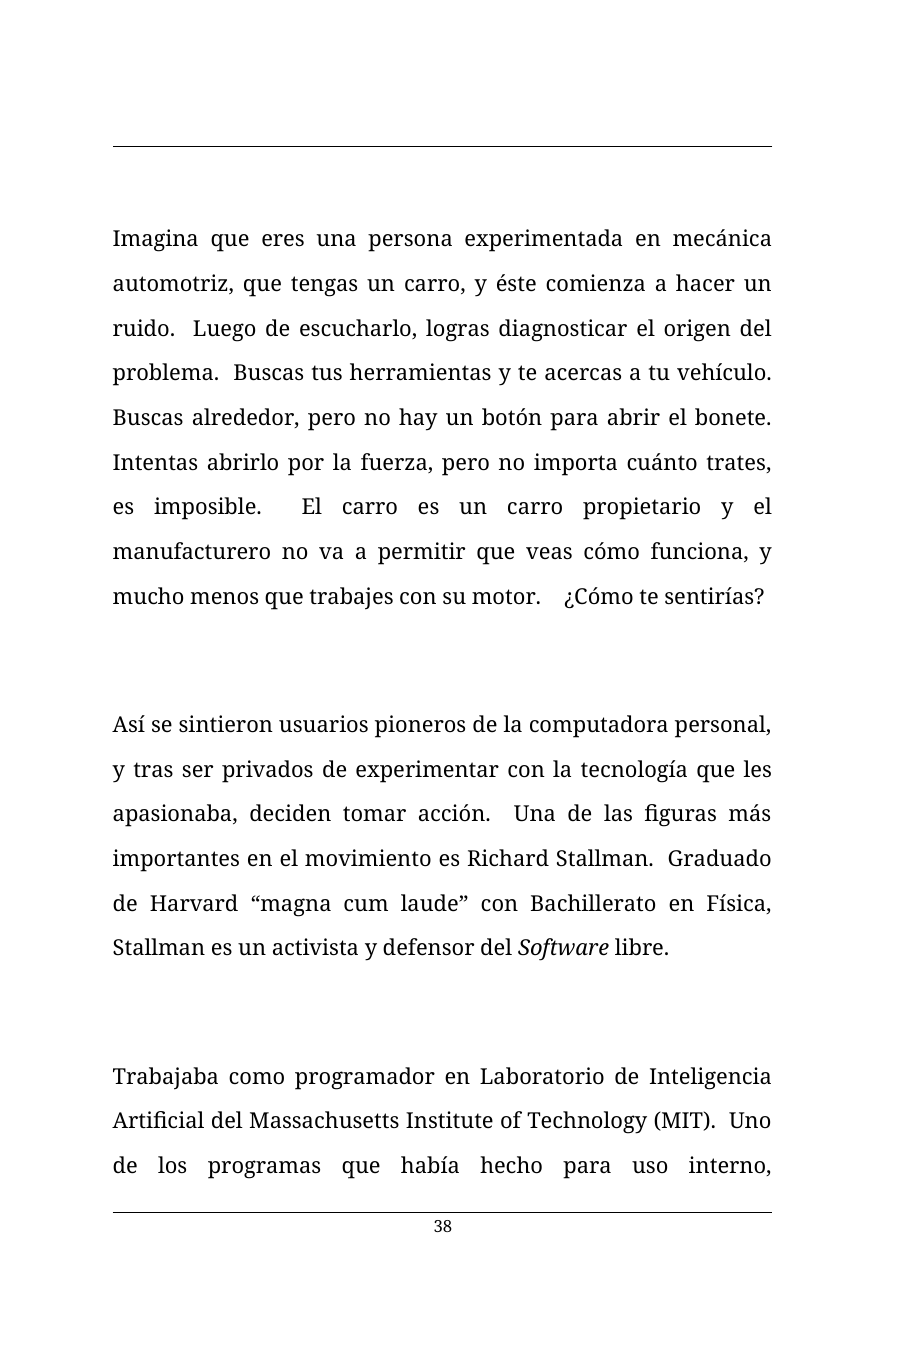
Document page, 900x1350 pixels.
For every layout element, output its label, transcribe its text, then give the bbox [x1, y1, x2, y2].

text Trabajaba como programador en Laboratorio de Inteligencia Artificial del Massachusetts Institute of Technology (MIT). Uno de los programas que había hecho para uso interno, [112, 1061, 772, 1180]
text Imagina que eres una persona experimentada en mecánica automotriz, que tengas un carro, y éste comienza a hacer un ruido. Luego de escucharlo, logras diagnosticar el origen del problema. Buscas tus herramientas y te acercas a tu vehículo. Buscas alrededor, pero no hay un botón para abrir el bonete. Intentas abrirlo por la fuerza, pero no importa cuánto trates, es imposible. El carro es un carro propietario y el manufacturero no va a permitir que veas cómo funciona, y mucho menos que trabajes con su motor. ¿Cómo te sentirías? [112, 223, 772, 610]
text Así se sintieron usuarios pioneros de la computadora personal, y tras ser privados de experimentar con la tecnología que les apasionaba, deciden tomar acción. Una de las figuras más importantes en el movimiento es Richard Stallman. Graduado de Harvard “magna cum laude” con Bachillerato en Física, Stallman es un activista y defensor del Software libre. [112, 709, 772, 962]
